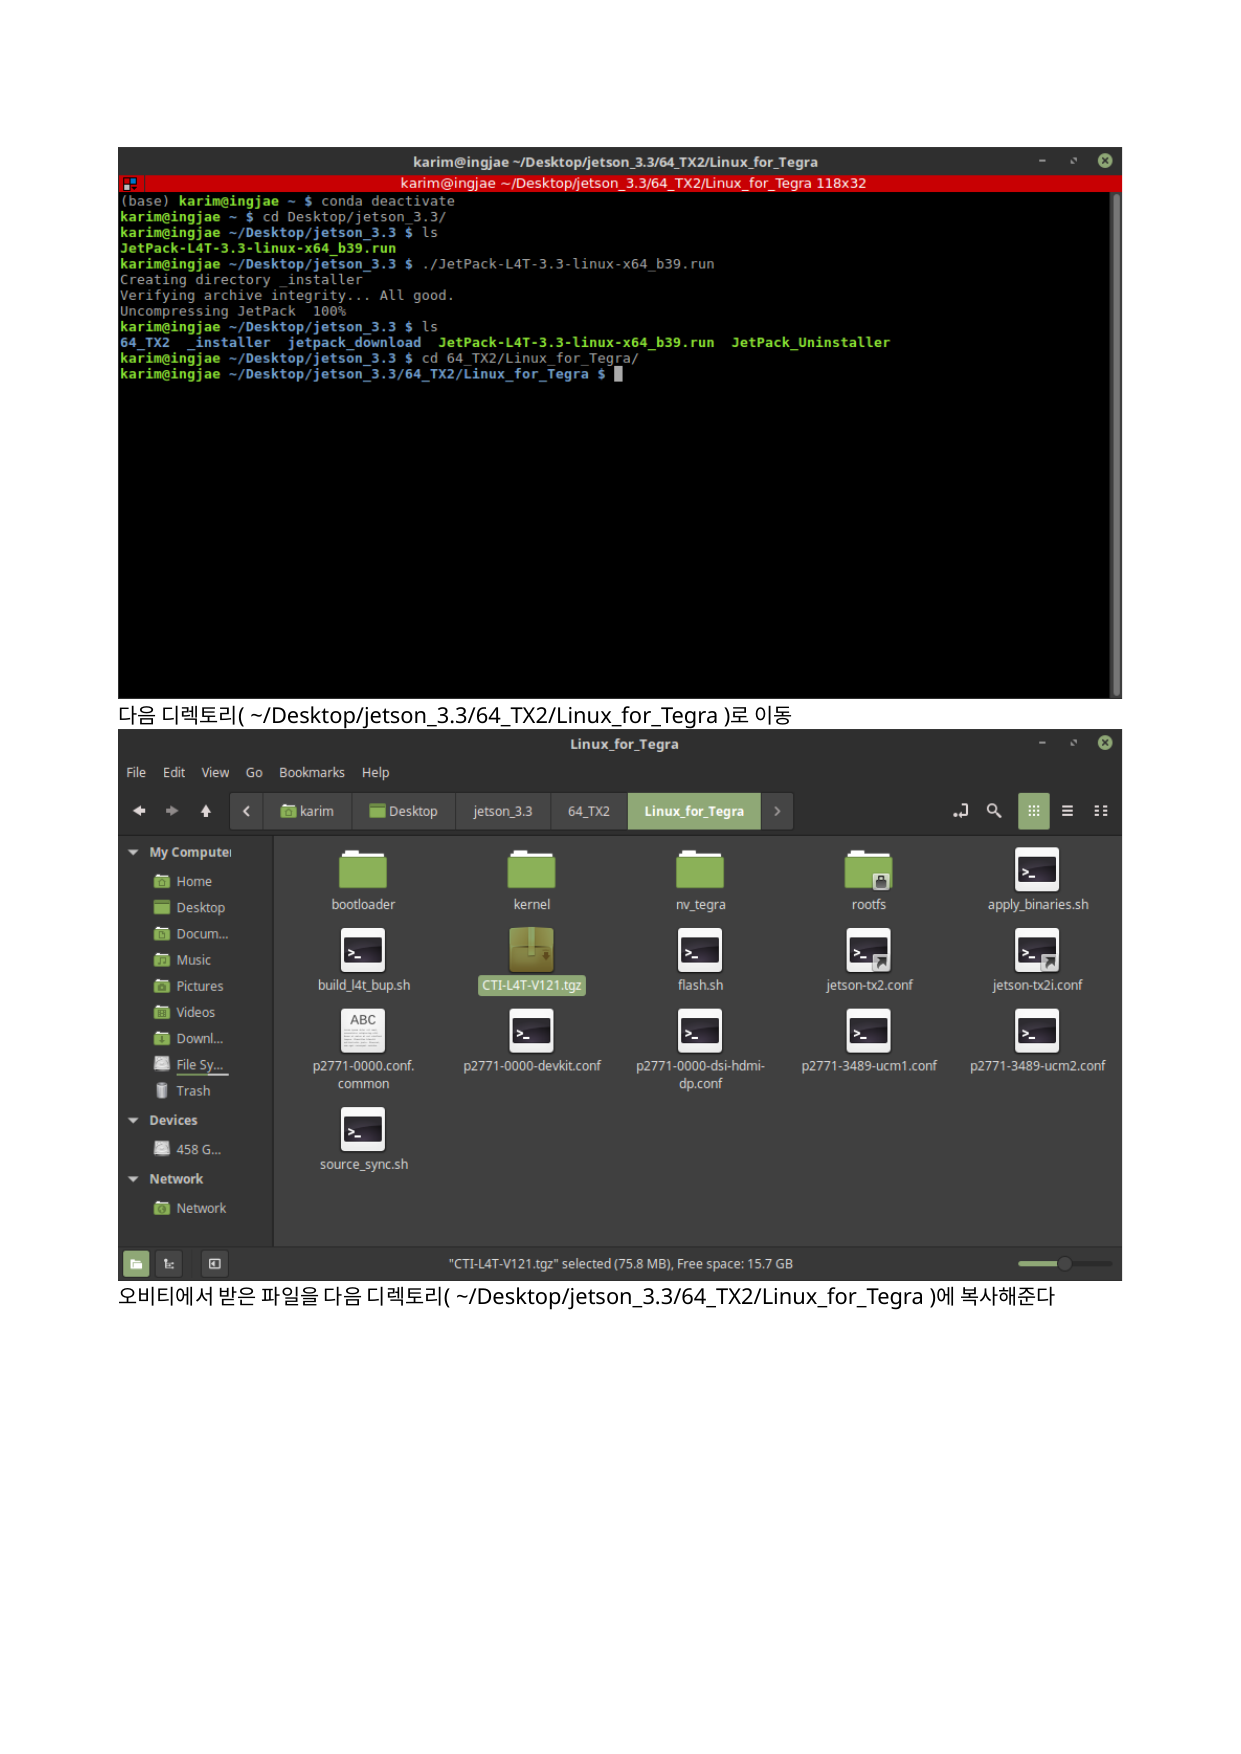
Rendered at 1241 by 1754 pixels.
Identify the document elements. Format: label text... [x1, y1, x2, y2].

picture [118, 729, 1123, 1281]
text 다음 디렉토리( ~/Desktop/jetson_3.3/64_TX2/Linux_for_Tegra )로 이동 [118, 699, 1122, 729]
text 오비티에서 받은 파일을 다음 디렉토리( ~/Desktop/jetson_3.3/64_TX2/Linux_for_Tegra )에 복사해준다 [118, 1281, 1122, 1311]
picture [118, 147, 1123, 699]
